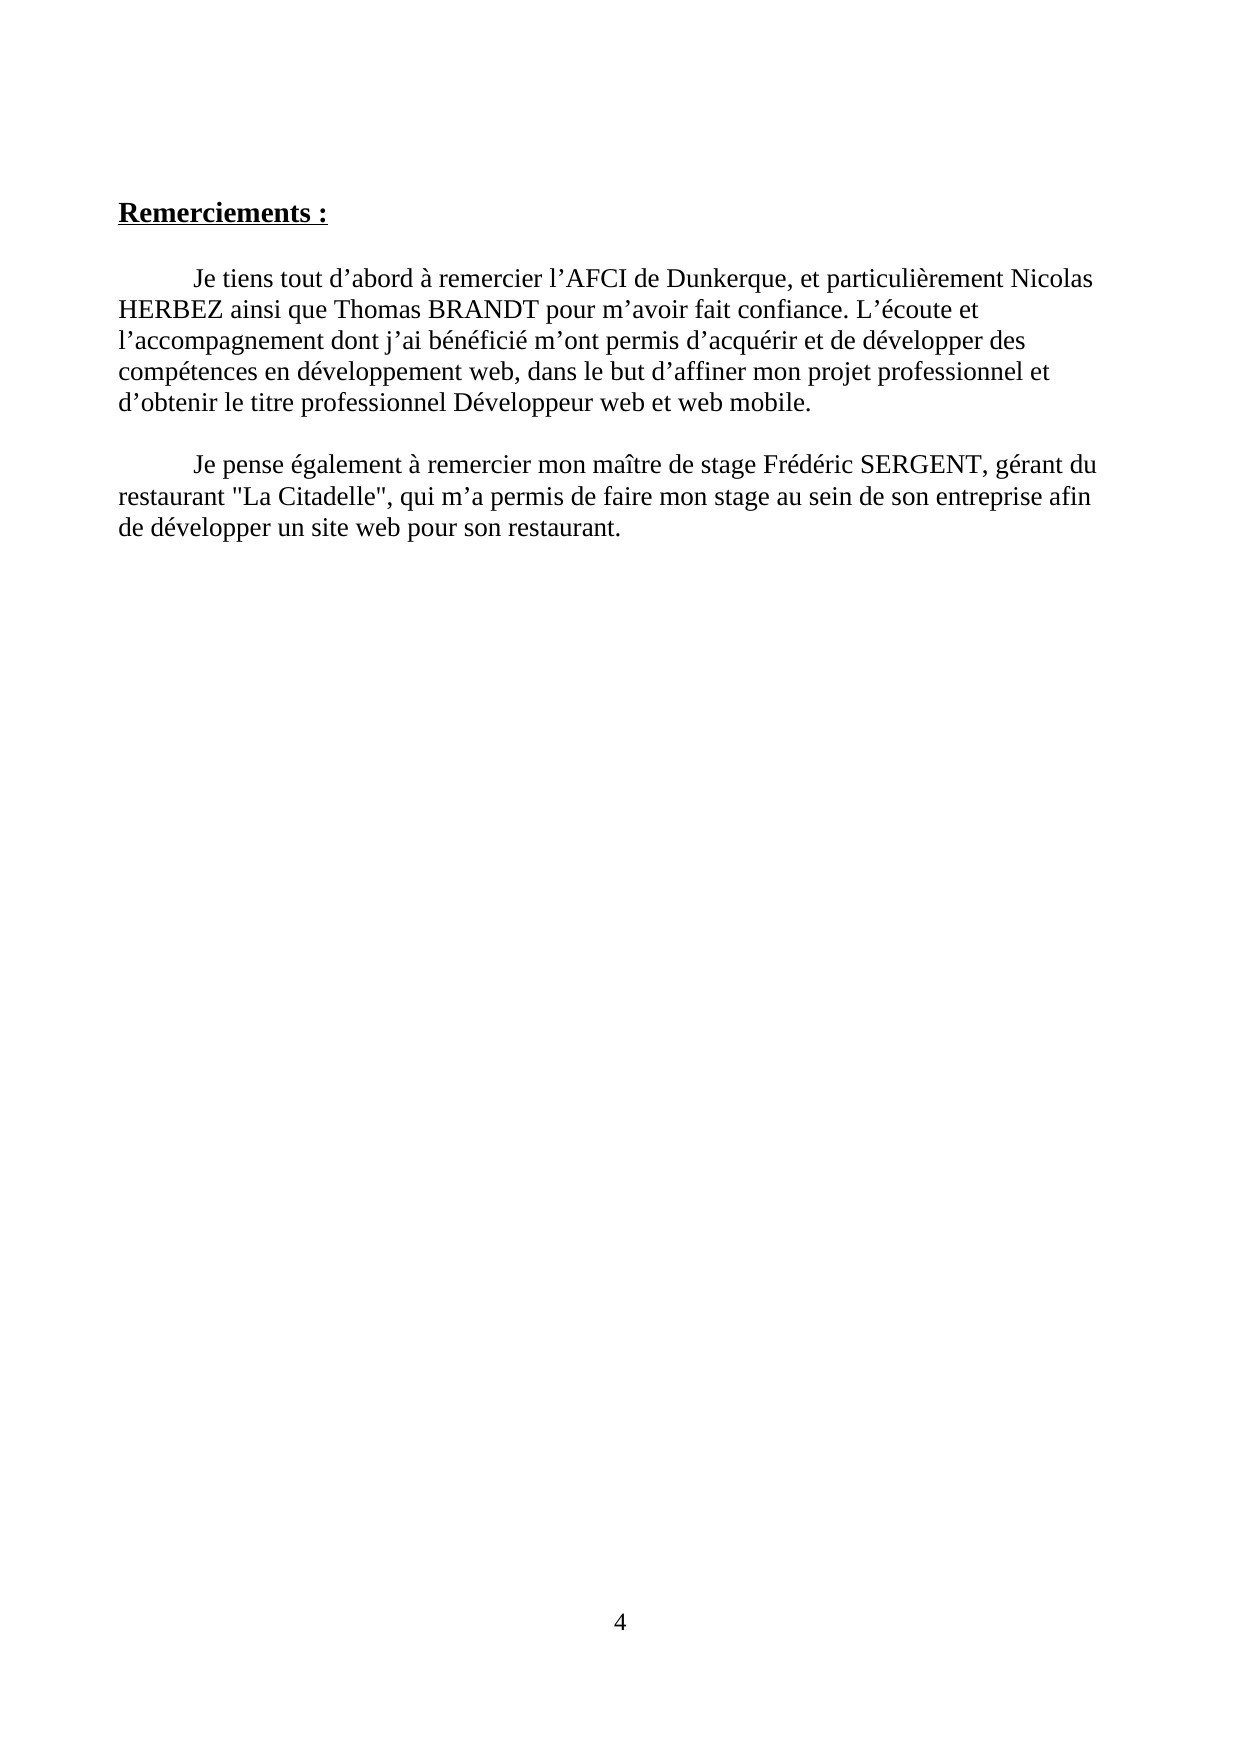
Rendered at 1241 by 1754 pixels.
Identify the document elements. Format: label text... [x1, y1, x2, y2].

text Je tiens tout d’abord à remercier l’AFCI de Dunkerque, et particulièrement Nicolas HERBEZ ainsi que Thomas BRANDT pour m’avoir fait confiance. L’écoute et l’accompagnement dont j’ai bénéficié m’ont permis d’acquérir et de développer des compétences en développement web, dans le but d’affiner mon projet professionnel et d’obtenir le titre professionnel Développeur web et web mobile. Je pense également à remercier mon maître de stage Frédéric SERGENT, gérant du restaurant "La Citadelle", qui m’a permis de faire mon stage au sein de son entreprise afin de développer un site web pour son restaurant. [118, 262, 1122, 542]
text Remerciements : [118, 195, 1122, 228]
